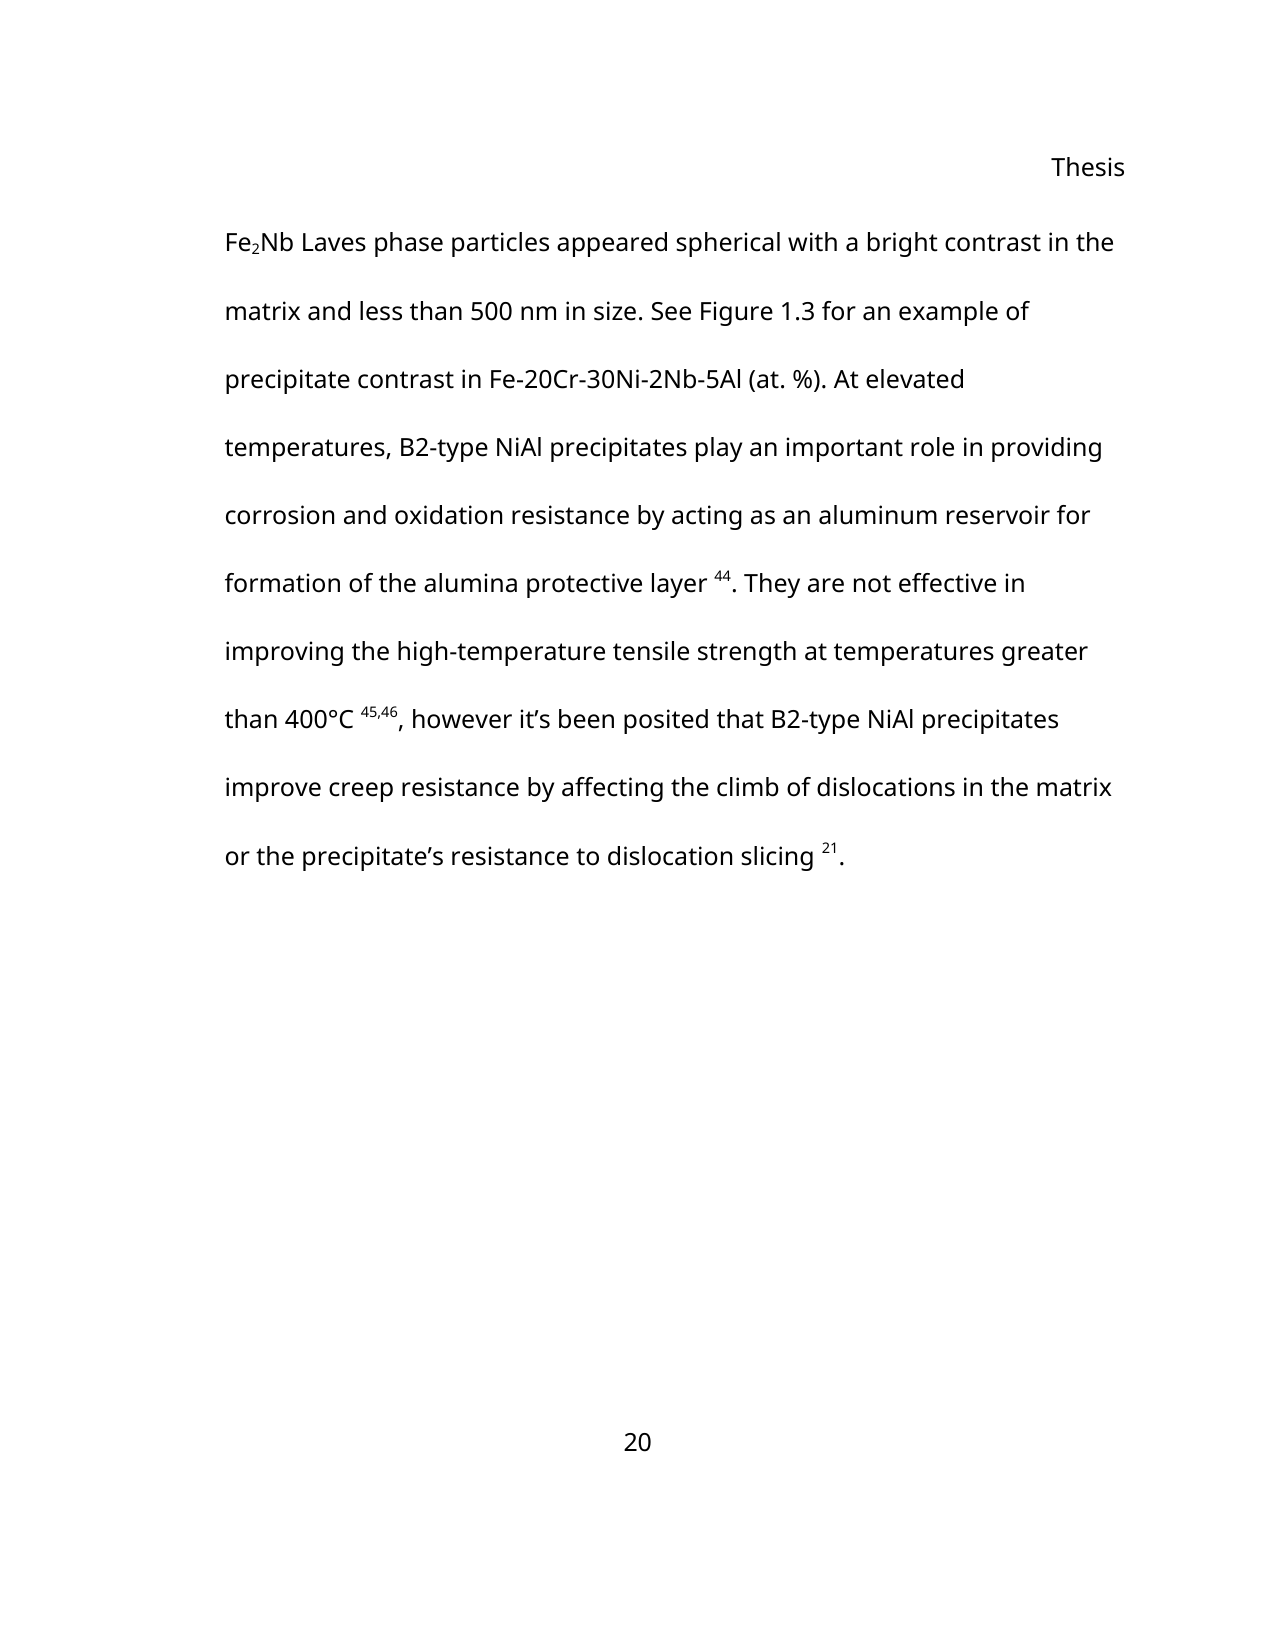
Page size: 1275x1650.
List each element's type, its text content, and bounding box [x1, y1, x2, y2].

text Fe2Nb Laves phase particles appeared spherical with a bright contrast in the matrix and less than 500 nm in size. See Figure 1.3 for an example of precipitate contrast in Fe-20Cr-30Ni-2Nb-5Al (at. %). At elevated temperatures, B2-type NiAl precipitates play an important role in providing corrosion and oxidation resistance by acting as an aluminum reservoir for formation of the alumina protective layer 44. They are not effective in improving the high-temperature tensile strength at temperatures greater than 400°C 45,46, however it’s been posited that B2-type NiAl precipitates improve creep resistance by affecting the climb of dislocations in the matrix or the precipitate’s resistance to dislocation slicing 21. [224, 225, 1125, 872]
